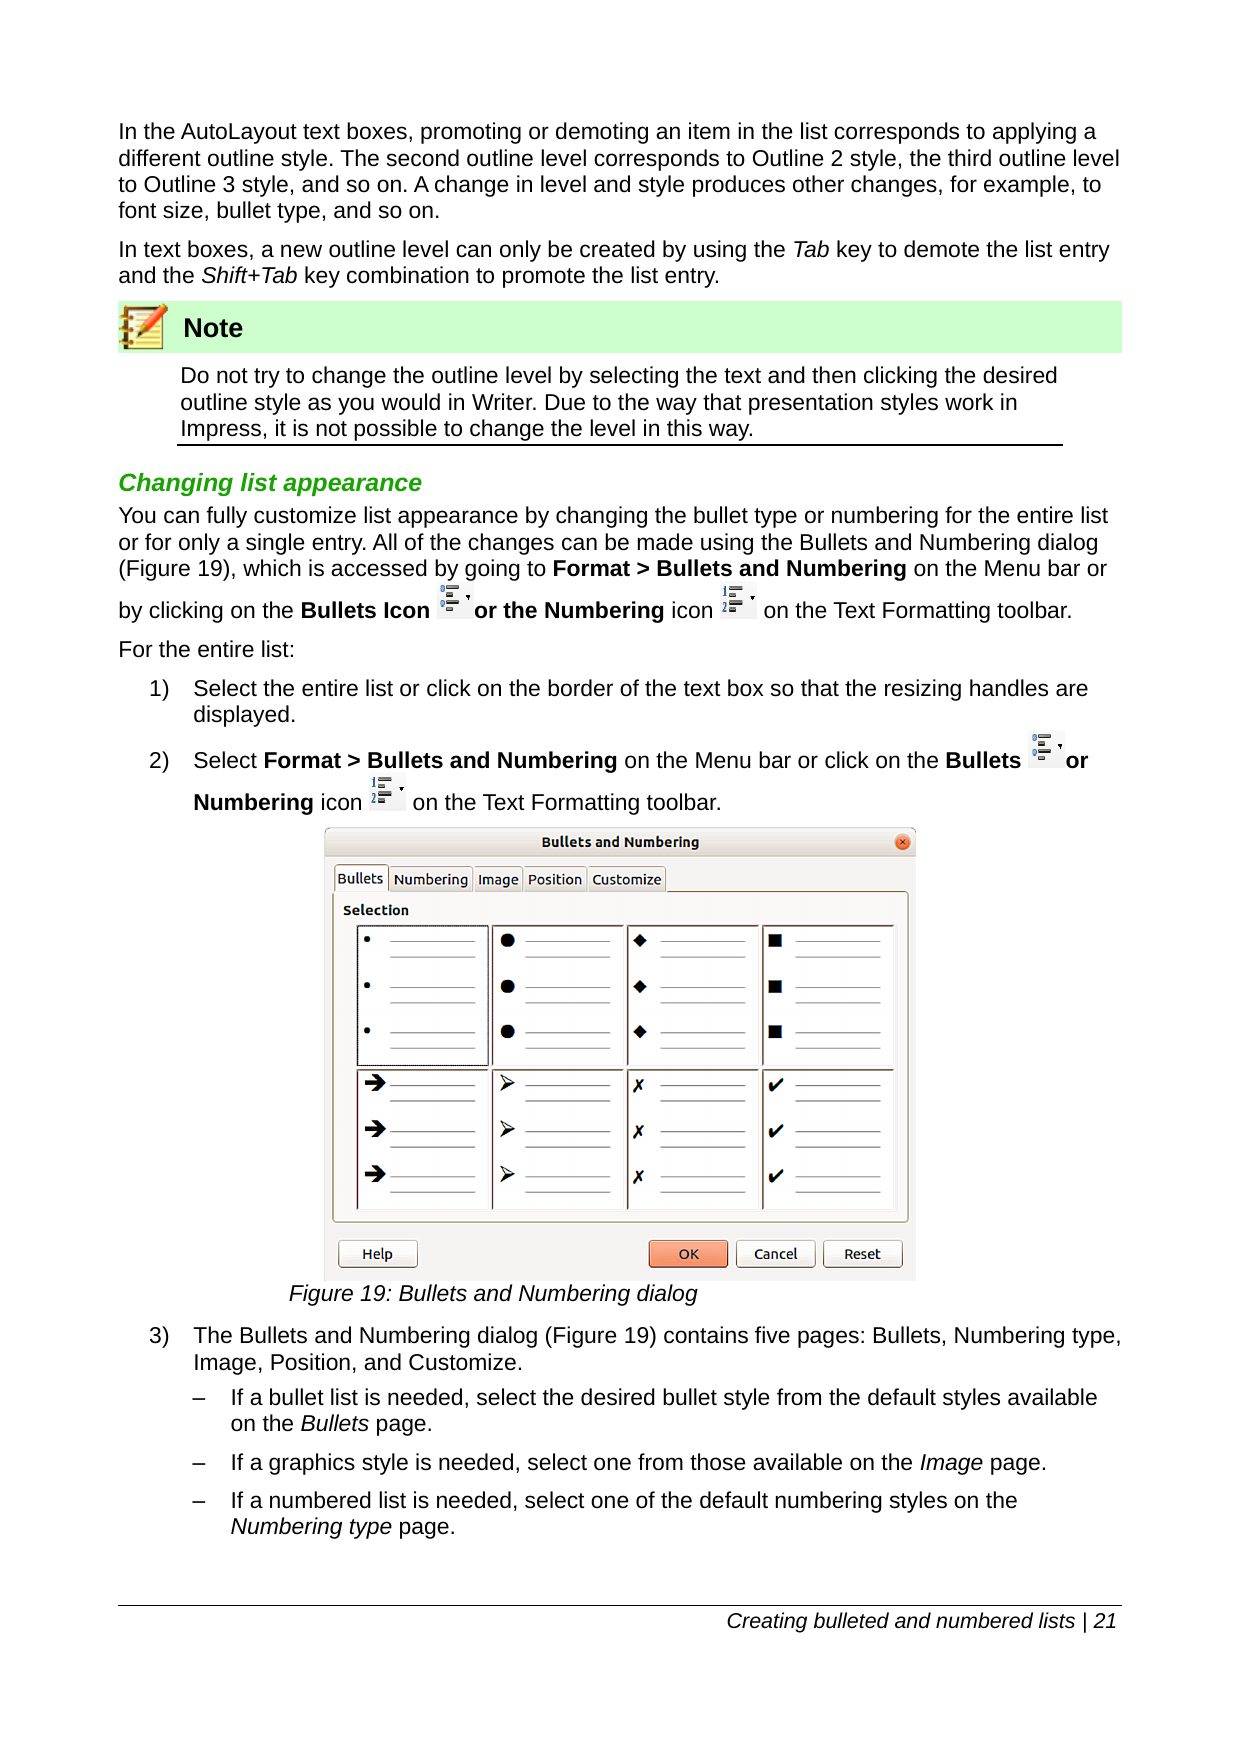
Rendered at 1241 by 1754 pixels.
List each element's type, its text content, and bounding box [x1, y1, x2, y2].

list Select the entire list or click on the border of the text box so that the resizing handles are displayed. [169, 675, 1122, 728]
text Do not try to change the outline level by selecting the text and then clicking the desired outline style as you would in Writer. Due to the way that presentation styles work in Impress, it is not possible to change the level in this way. [177, 359, 1063, 444]
picture [299, 827, 941, 1281]
text Figure 19: Bullets and Numbering dialog [289, 827, 952, 1307]
subtitle Note [118, 301, 1122, 353]
text In the AutoLayout text boxes, promoting or demoting an item in the list corresponds to applying a different outline style. The second outline level corresponds to Outline 2 style, the third outline level to Outline 3 style, and so on. A change in level and style produces other changes, for example, to font size, bullet type, and so on. [118, 118, 1122, 223]
list If a numbered list is needed, select one of the default numbering styles on the Numbering type page. [192, 1487, 1122, 1539]
list Select Format > Bullets and Numbering on the Menu bar or click on the Bullets or Numbering icon on the Text Formatting toolbar. [169, 731, 1122, 815]
subtitle Changing list appearance [118, 467, 1122, 496]
list The Bullets and Numbering dialog (Figure 19) contains five pages: Bullets, Numbering type, Image, Position, and Customize. [169, 1322, 1122, 1375]
list If a bullet list is needed, select the desired bullet style from the default styles available on the Bullets page. [192, 1384, 1122, 1436]
list For the entire list: [118, 636, 1122, 662]
text In text boxes, a new outline level can only be created by using the Tab key to demote the list entry and the Shift+Tab key combination to promote the list entry. [118, 236, 1122, 289]
list If a graphics style is needed, select one from those available on the Image page. [192, 1448, 1122, 1475]
picture [119, 302, 170, 353]
text You can fully customize list appearance by changing the bullet type or numbering for the entire list or for only a single entry. All of the changes can be made using the Bullets and Numbering dialog (Figure 19), which is accessed by going to Format > Bullets and Numbering on the Menu bar or by clicking on the Bullets Icon or the Numbering icon on the Text Formatting toolbar. [118, 502, 1122, 623]
